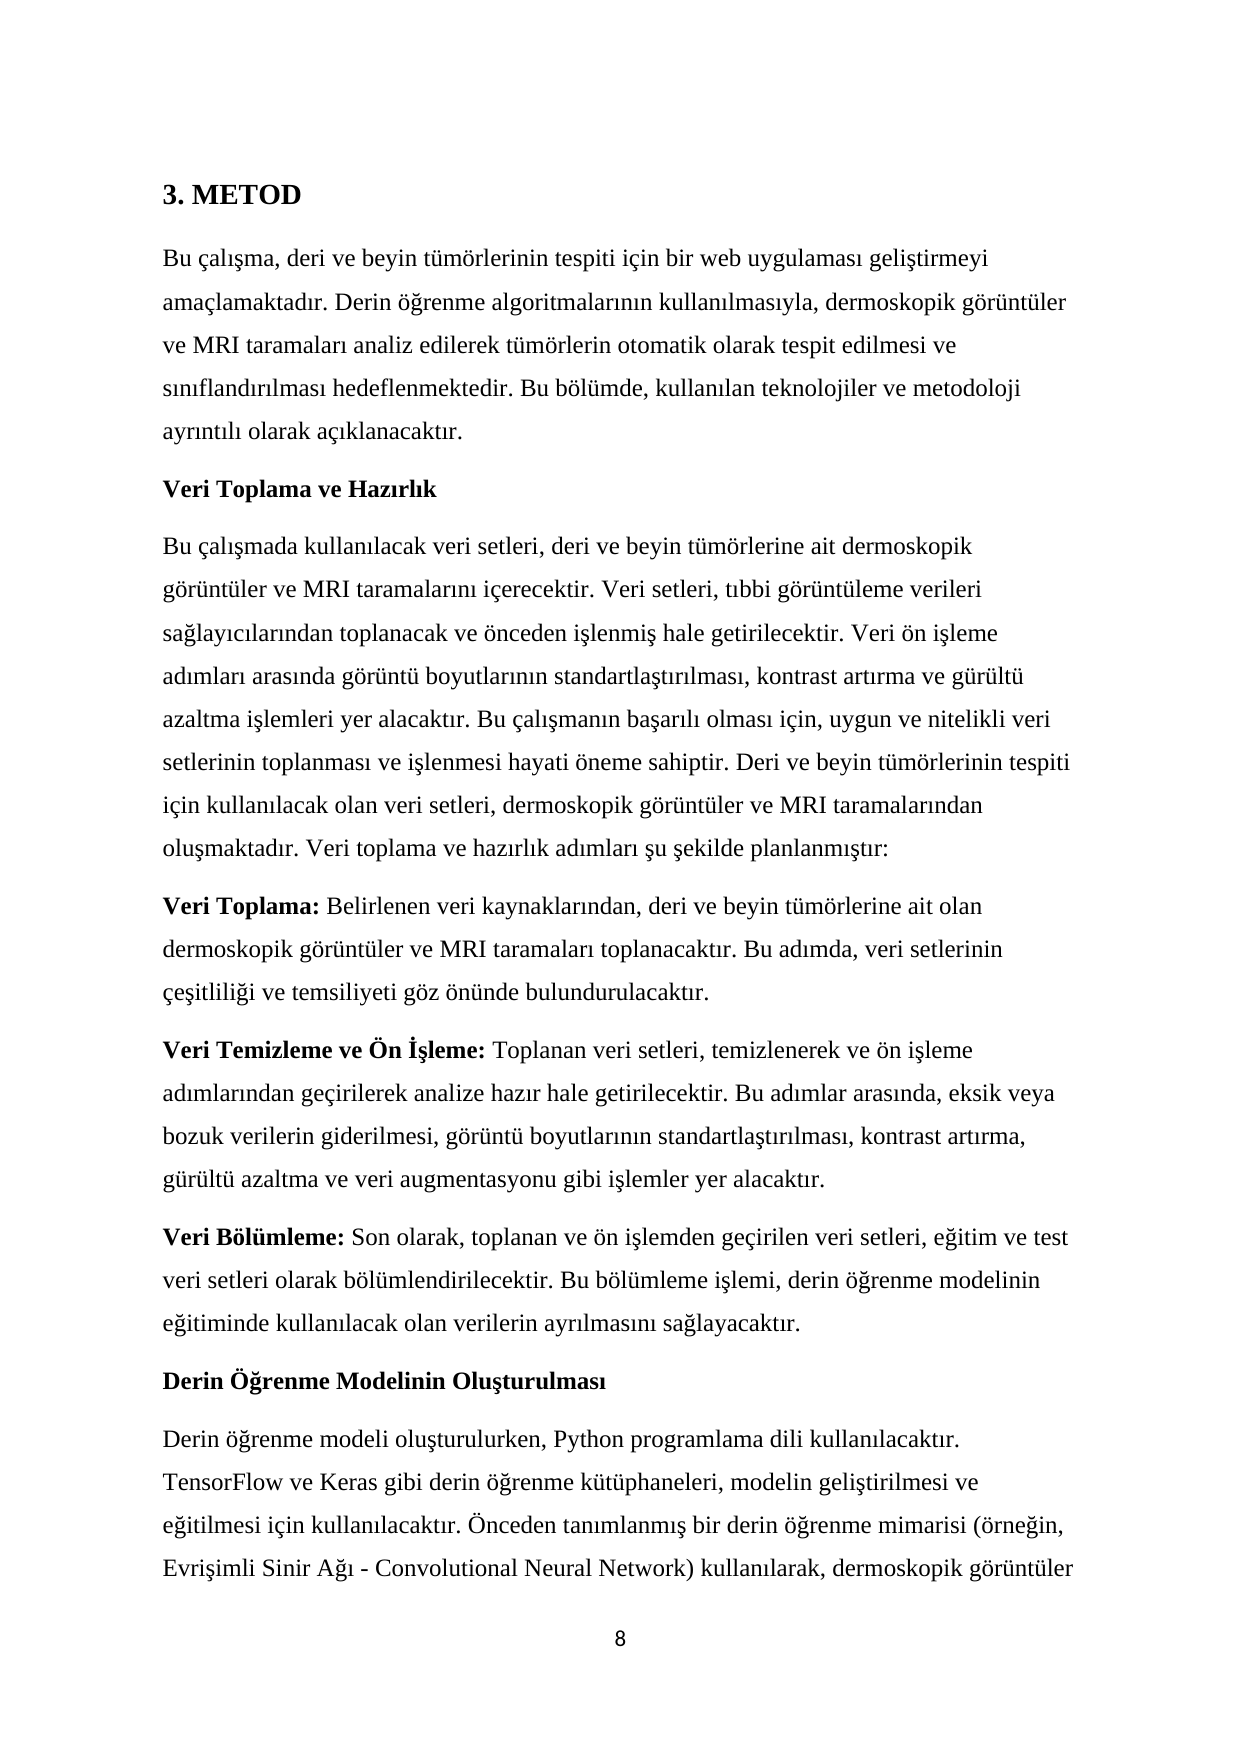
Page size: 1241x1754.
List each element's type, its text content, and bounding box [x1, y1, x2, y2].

text Derin öğrenme modeli oluşturulurken, Python programlama dili kullanılacaktır. TensorFlow ve Keras gibi derin öğrenme kütüphaneleri, modelin geliştirilmesi ve eğitilmesi için kullanılacaktır. Önceden tanımlanmış bir derin öğrenme mimarisi (örneğin, Evrişimli Sinir Ağı - Convolutional Neural Network) kullanılarak, dermoskopik görüntüler [162, 1424, 1078, 1582]
text 3. METOD [162, 177, 1078, 211]
text Veri Toplama ve Hazırlık [162, 474, 1078, 502]
text Bu çalışmada kullanılacak veri setleri, deri ve beyin tümörlerine ait dermoskopik görüntüler ve MRI taramalarını içerecektir. Veri setleri, tıbbi görüntüleme verileri sağlayıcılarından toplanacak ve önceden işlenmiş hale getirilecektir. Veri ön işleme adımları arasında görüntü boyutlarının standartlaştırılması, kontrast artırma ve gürültü azaltma işlemleri yer alacaktır. Bu çalışmanın başarılı olması için, uygun ve nitelikli veri setlerinin toplanması ve işlenmesi hayati öneme sahiptir. Deri ve beyin tümörlerinin tespiti için kullanılacak olan veri setleri, dermoskopik görüntüler ve MRI taramalarından oluşmaktadır. Veri toplama ve hazırlık adımları şu şekilde planlanmıştır: [162, 531, 1078, 862]
text Veri Toplama: Belirlenen veri kaynaklarından, deri ve beyin tümörlerine ait olan dermoskopik görüntüler ve MRI taramaları toplanacaktır. Bu adımda, veri setlerinin çeşitliliği ve temsiliyeti göz önünde bulundurulacaktır. [162, 891, 1078, 1006]
text Veri Temizleme ve Ön İşleme: Toplanan veri setleri, temizlenerek ve ön işleme adımlarından geçirilerek analize hazır hale getirilecektir. Bu adımlar arasında, eksik veya bozuk verilerin giderilmesi, görüntü boyutlarının standartlaştırılması, kontrast artırma, gürültü azaltma ve veri augmentasyonu gibi işlemler yer alacaktır. [162, 1035, 1078, 1193]
text Bu çalışma, deri ve beyin tümörlerinin tespiti için bir web uygulaması geliştirmeyi amaçlamaktadır. Derin öğrenme algoritmalarının kullanılmasıyla, dermoskopik görüntüler ve MRI taramaları analiz edilerek tümörlerin otomatik olarak tespit edilmesi ve sınıflandırılması hedeflenmektedir. Bu bölümde, kullanılan teknolojiler ve metodoloji ayrıntılı olarak açıklanacaktır. [162, 243, 1078, 445]
text Veri Bölümleme: Son olarak, toplanan ve ön işlemden geçirilen veri setleri, eğitim ve test veri setleri olarak bölümlendirilecektir. Bu bölümleme işlemi, derin öğrenme modelinin eğitiminde kullanılacak olan verilerin ayrılmasını sağlayacaktır. [162, 1222, 1078, 1337]
text Derin Öğrenme Modelinin Oluşturulması [162, 1366, 1078, 1395]
